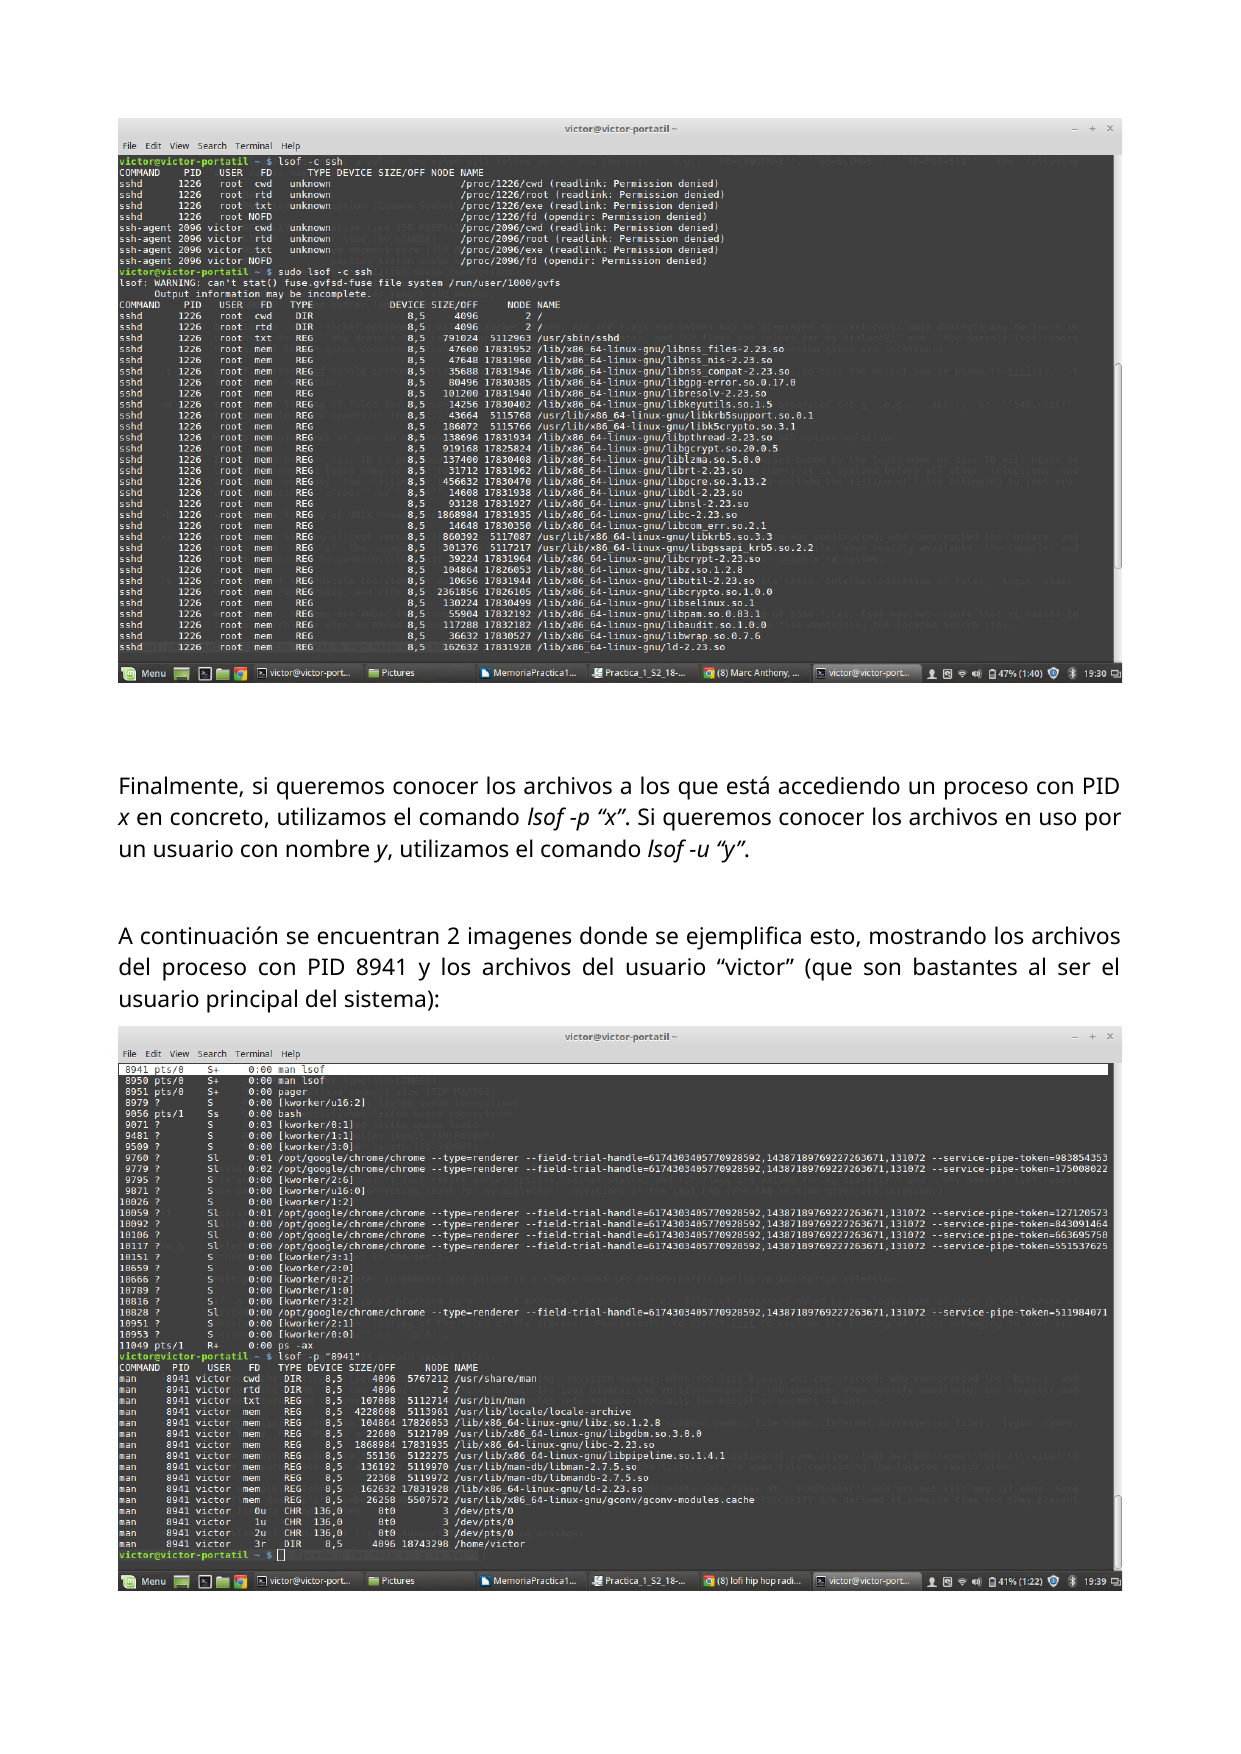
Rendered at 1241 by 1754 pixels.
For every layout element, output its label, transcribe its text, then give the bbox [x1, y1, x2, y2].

picture [118, 1026, 1123, 1591]
text Finalmente, si queremos conocer los archivos a los que está accediendo un proceso con PID x en concreto, utilizamos el comando lsof -p “x”. Si queremos conocer los archivos en uso por un usuario con nombre y, utilizamos el comando lsof -u “y”. [118, 770, 1122, 864]
text A continuación se encuentran 2 imagenes donde se ejemplifica esto, mostrando los archivos del proceso con PID 8941 y los archivos del usuario “victor” (que son bastantes al ser el usuario principal del sistema): [118, 920, 1122, 1014]
picture [118, 118, 1123, 683]
